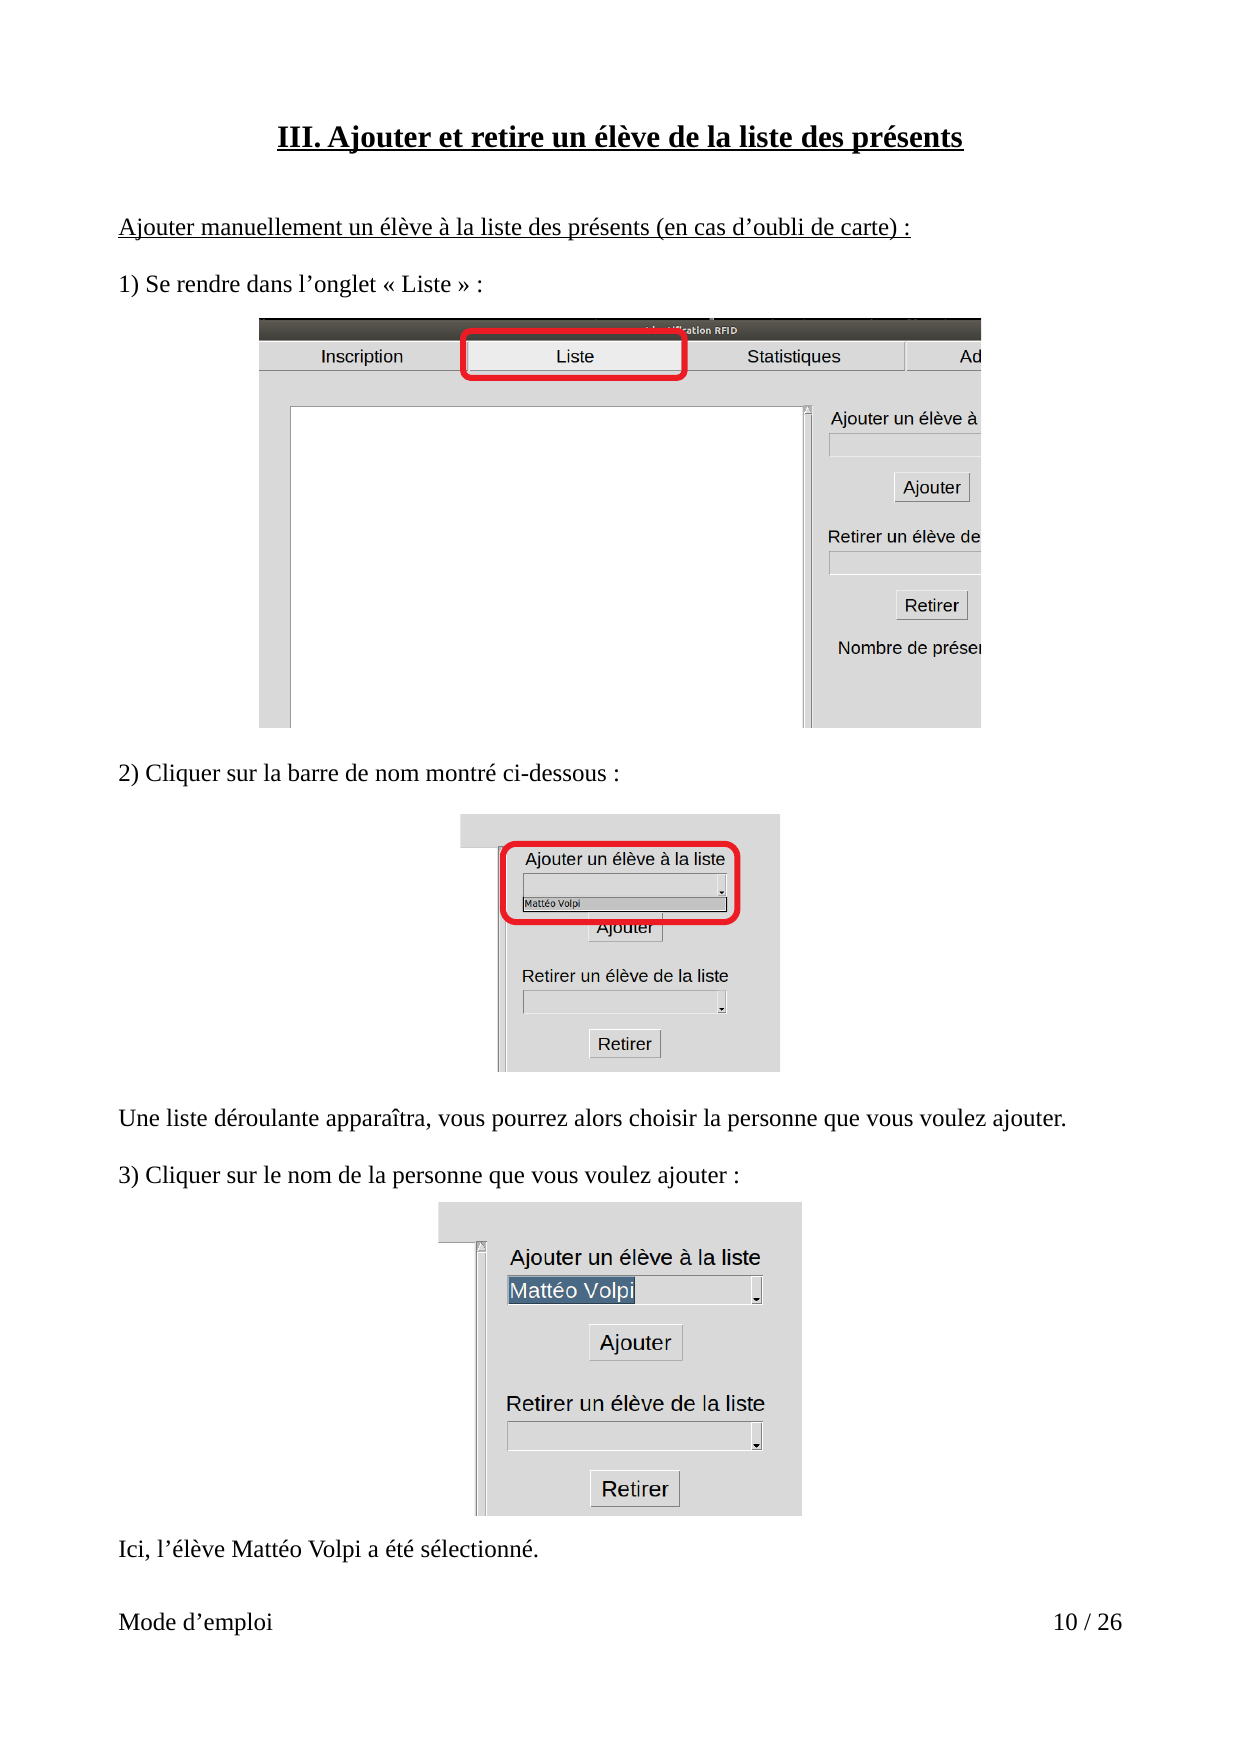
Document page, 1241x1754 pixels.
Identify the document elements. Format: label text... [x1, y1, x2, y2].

text III. Ajouter et retire un élève de la liste des présents [118, 118, 1122, 154]
text 1) Se rendre dans l’onglet « Liste » : [118, 269, 1122, 298]
text Ajouter manuellement un élève à la liste des présents (en cas d’oubli de carte) : [118, 212, 1122, 240]
picture [259, 318, 934, 728]
text 3) Cliquer sur le nom de la personne que vous voulez ajouter : [118, 1160, 1122, 1189]
text Une liste déroulante apparaîtra, vous pourrez alors choisir la personne que vous voulez ajouter. [118, 1103, 1122, 1132]
picture [650, 847, 734, 919]
picture [650, 814, 780, 1072]
text 2) Cliquer sur la barre de nom montré ci-dessous : [118, 758, 1122, 787]
text Ici, l’élève Mattéo Volpi a été sélectionné. [118, 1534, 1122, 1563]
picture [649, 1202, 802, 1516]
